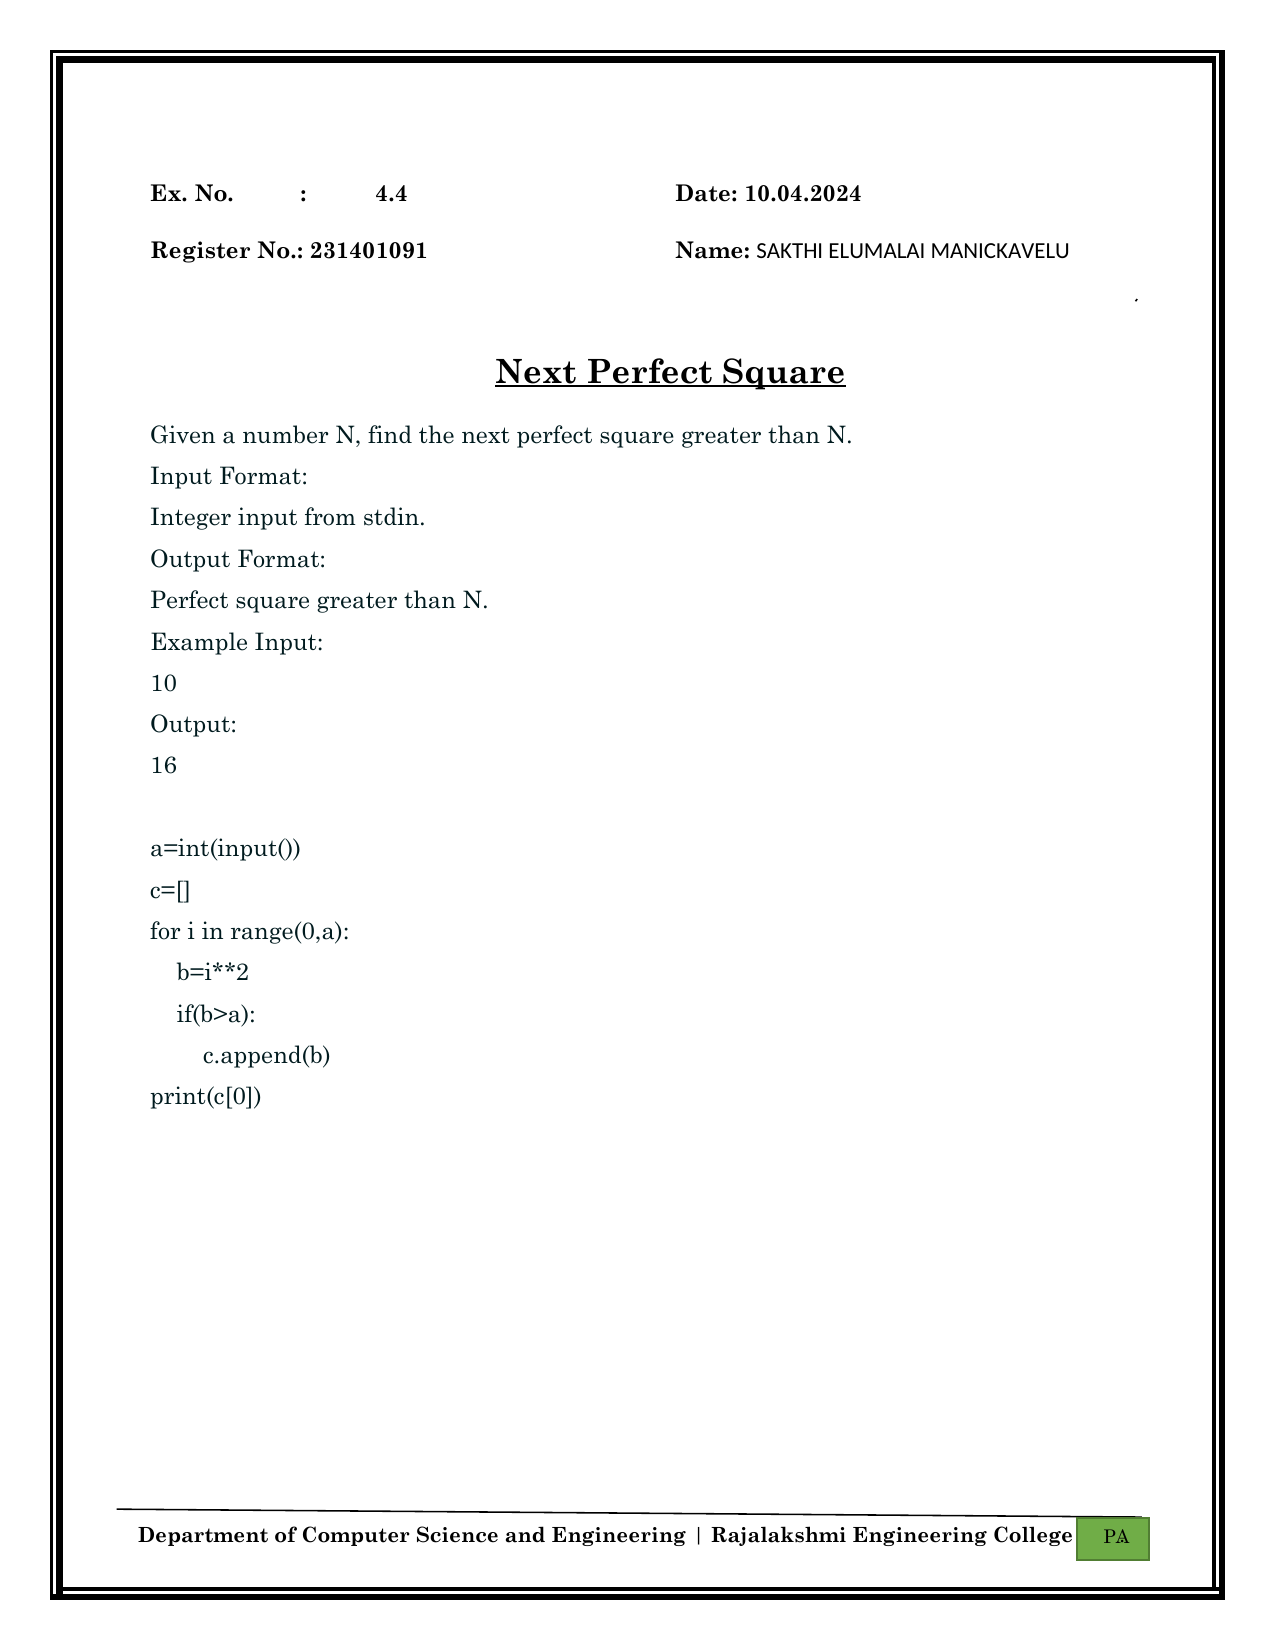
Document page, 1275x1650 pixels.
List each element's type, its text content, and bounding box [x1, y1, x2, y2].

text Example Input: [150, 626, 1125, 655]
text Output Format: [150, 543, 1125, 572]
text c=[] [150, 874, 1125, 903]
text print(c[0]) [150, 1081, 1125, 1110]
text c.append(b) [150, 1040, 1125, 1069]
text Given a number N, find the next perfect square greater than N. [150, 419, 1125, 448]
text Output: [150, 709, 1125, 738]
text a=int(input()) [150, 833, 1125, 862]
text 10 [150, 668, 1125, 696]
text Ex. No. : 4.4 Date: 10.04.2024 [150, 179, 1125, 207]
text for i in range(0,a): [150, 916, 1125, 944]
text Next Perfect Square [216, 350, 1125, 390]
text Integer input from stdin. [150, 502, 1125, 531]
text b=i**2 [150, 957, 1125, 986]
text 16 [150, 750, 1125, 779]
text Register No.: 231401091 Name: SAKTHI ELUMALAI MANICKAVELU [150, 236, 1125, 264]
text Perfect square greater than N. [150, 585, 1125, 614]
text if(b>a): [150, 998, 1125, 1027]
text Input Format: [150, 461, 1125, 490]
